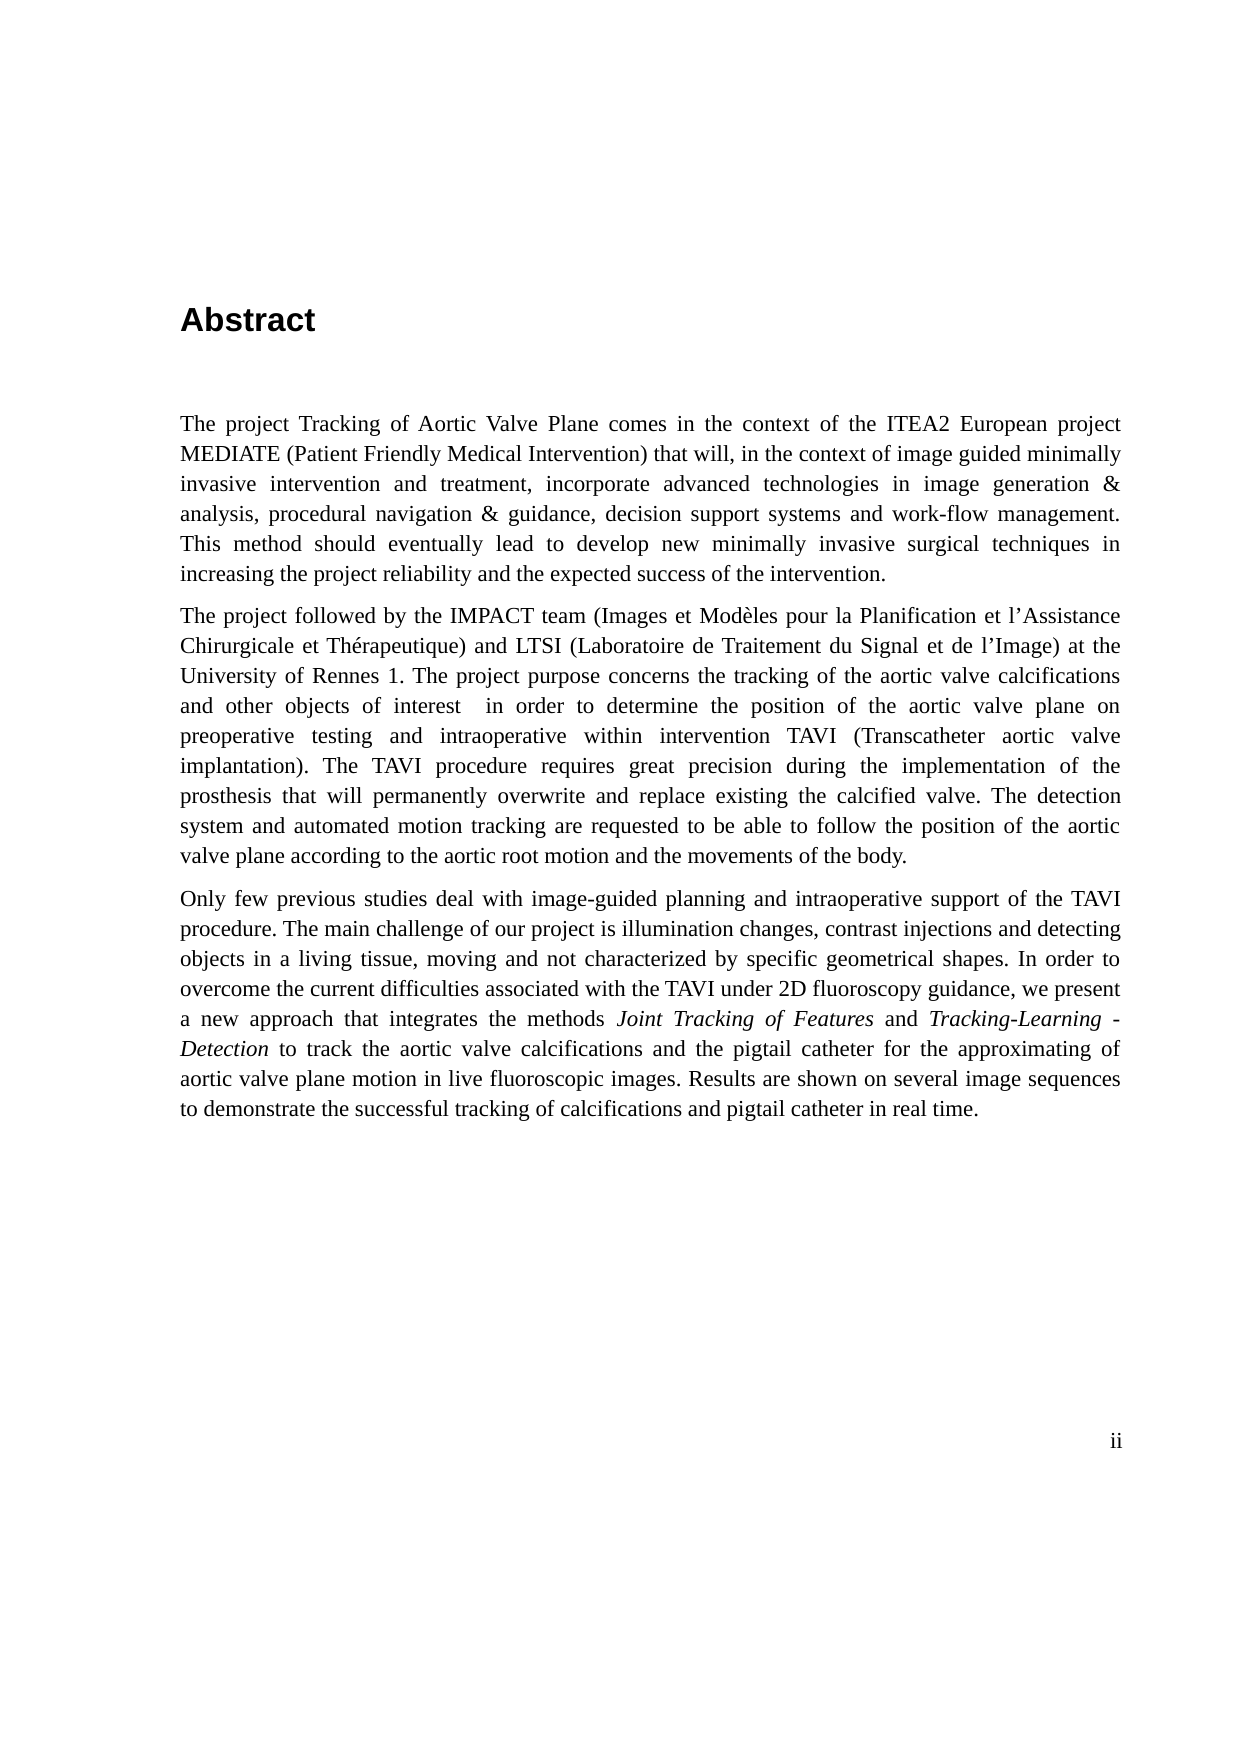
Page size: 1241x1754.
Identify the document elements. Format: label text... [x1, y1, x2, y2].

text The project Tracking of Aortic Valve Plane comes in the context of the ITEA2 European project MEDIATE (Patient Friendly Medical Intervention) that will, in the context of image guided minimally invasive intervention and treatment, incorporate advanced technologies in image generation & analysis, procedural navigation & guidance, decision support systems and work-flow management. This method should eventually lead to develop new minimally invasive surgical techniques in increasing the project reliability and the expected success of the intervention. [180, 407, 1122, 587]
text Abstract [180, 300, 1122, 338]
text The project followed by the IMPACT team (Images et Modèles pour la Planification et l’Assistance Chirurgicale et Thérapeutique) and LTSI (Laboratoire de Traitement du Signal et de l’Image) at the University of Rennes 1. The project purpose concerns the tracking of the aortic valve calcifications and other objects of interest in order to determine the position of the aortic valve plane on preoperative testing and intraoperative within intervention TAVI (Transcatheter aortic valve implantation). The TAVI procedure requires great precision during the implementation of the prosthesis that will permanently overwrite and replace existing the calcified valve. The detection system and automated motion tracking are requested to be able to follow the position of the aortic valve plane according to the aortic root motion and the movements of the body. [180, 600, 1122, 870]
text Only few previous studies deal with image-guided planning and intraoperative support of the TAVI procedure. The main challenge of our project is illumination changes, contrast injections and detecting objects in a living tissue, moving and not characterized by specific geometrical shapes. In order to overcome the current difficulties associated with the TAVI under 2D fluoroscopy guidance, we present a new approach that integrates the methods Joint Tracking of Features and Tracking-Learning -Detection to track the aortic valve calcifications and the pigtail catheter for the approximating of aortic valve plane motion in live fluoroscopic images. Results are shown on several image sequences to demonstrate the successful tracking of calcifications and pigtail catheter in real time. [180, 882, 1122, 1122]
